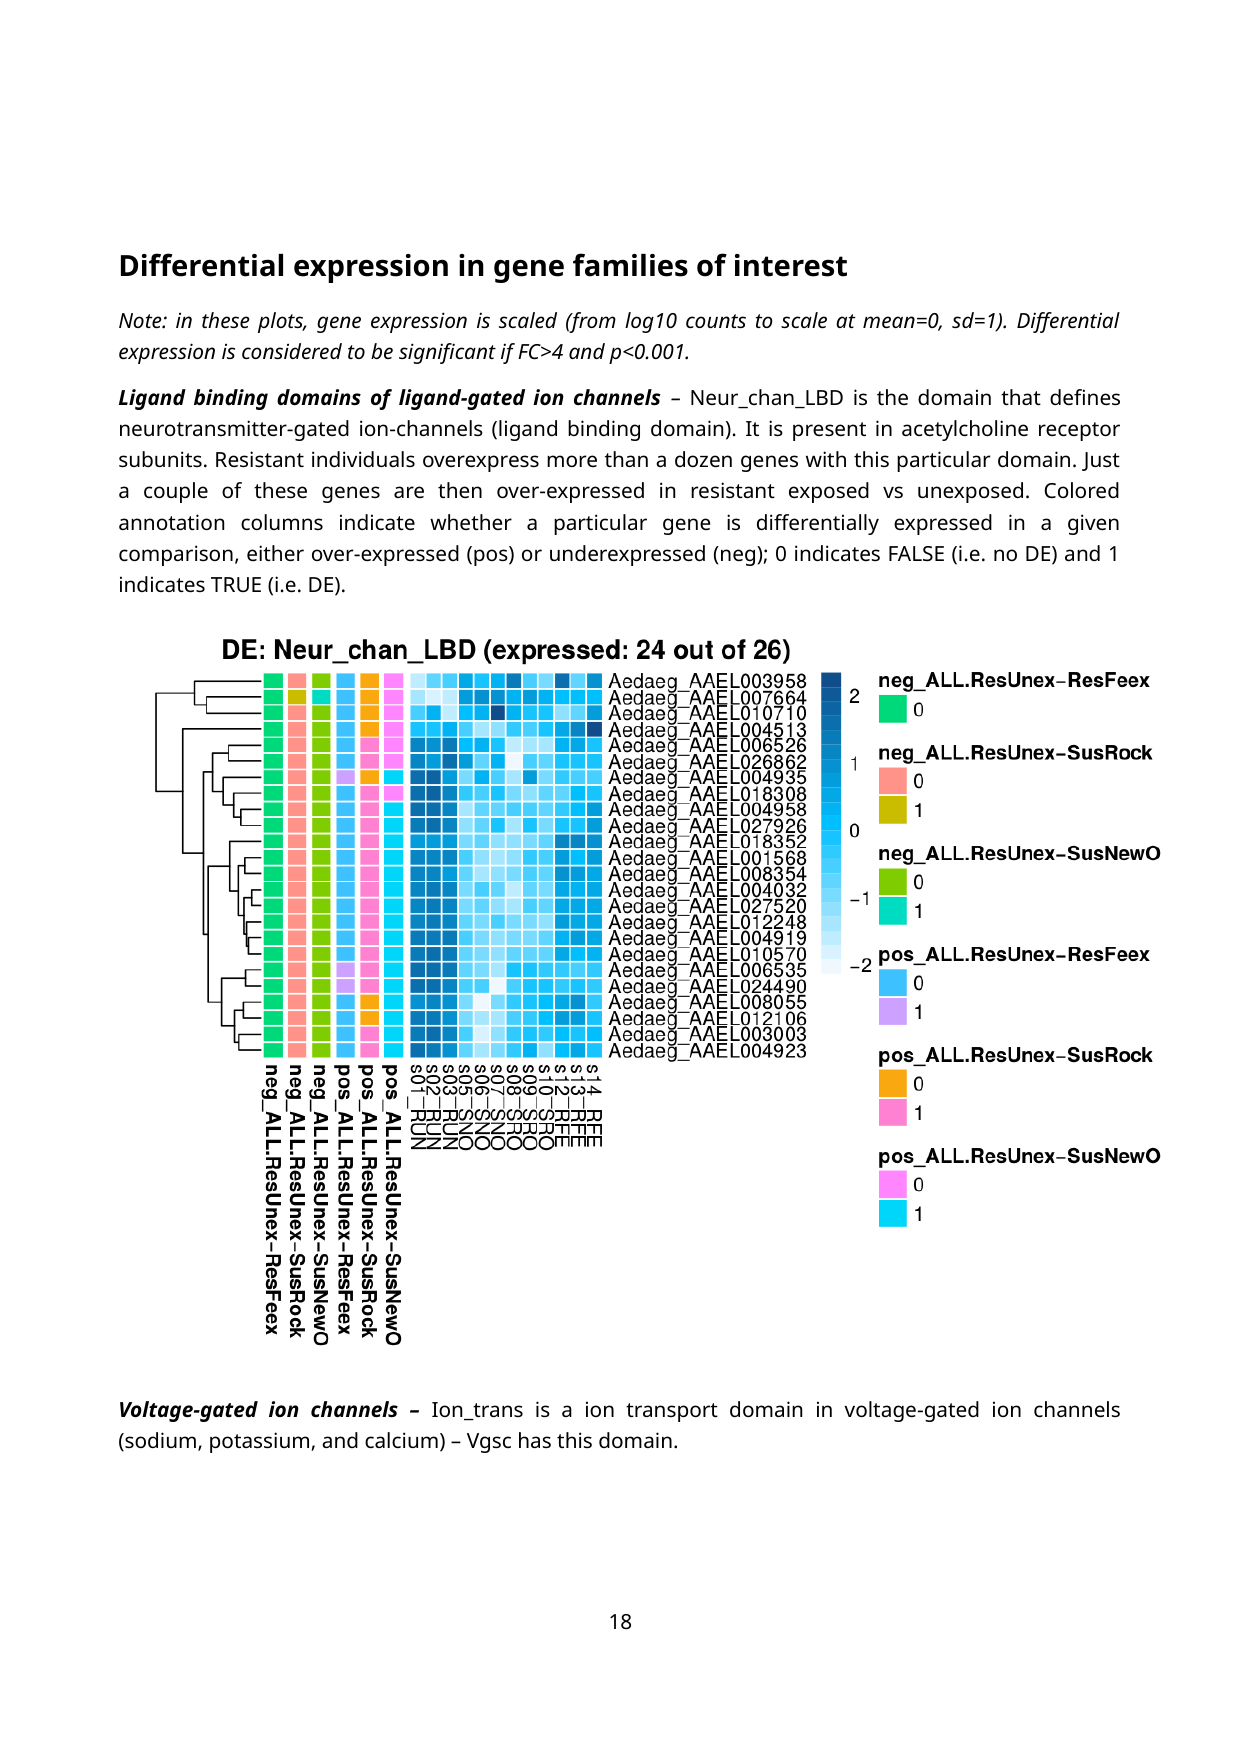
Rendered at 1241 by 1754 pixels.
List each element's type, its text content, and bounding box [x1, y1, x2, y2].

subtitle Differential expression in gene families of interest [118, 245, 1122, 285]
text Voltage-gated ion channels – Ion_trans is a ion transport domain in voltage-gated ion channels (sodium, potassium, and calcium) – Vgsc has this domain. [118, 1395, 1122, 1454]
picture [118, 616, 1229, 1378]
text Note: in these plots, gene expression is scaled (from log10 counts to scale at mean=0, sd=1). Differential expression is considered to be significant if FC>4 and p<0.001. [118, 306, 1122, 366]
text Ligand binding domains of ligand-gated ion channels – Neur_chan_LBD is the domain that defines neurotransmitter-gated ion-channels (ligand binding domain). It is present in acetylcholine receptor subunits. Resistant individuals overexpress more than a dozen genes with this particular domain. Just a couple of these genes are then over-expressed in resistant exposed vs unexposed. Colored annotation columns indicate whether a particular gene is differentially expressed in a given comparison, either over-expressed (pos) or underexpressed (neg); 0 indicates FALSE (i.e. no DE) and 1 indicates TRUE (i.e. DE). [118, 383, 1122, 599]
